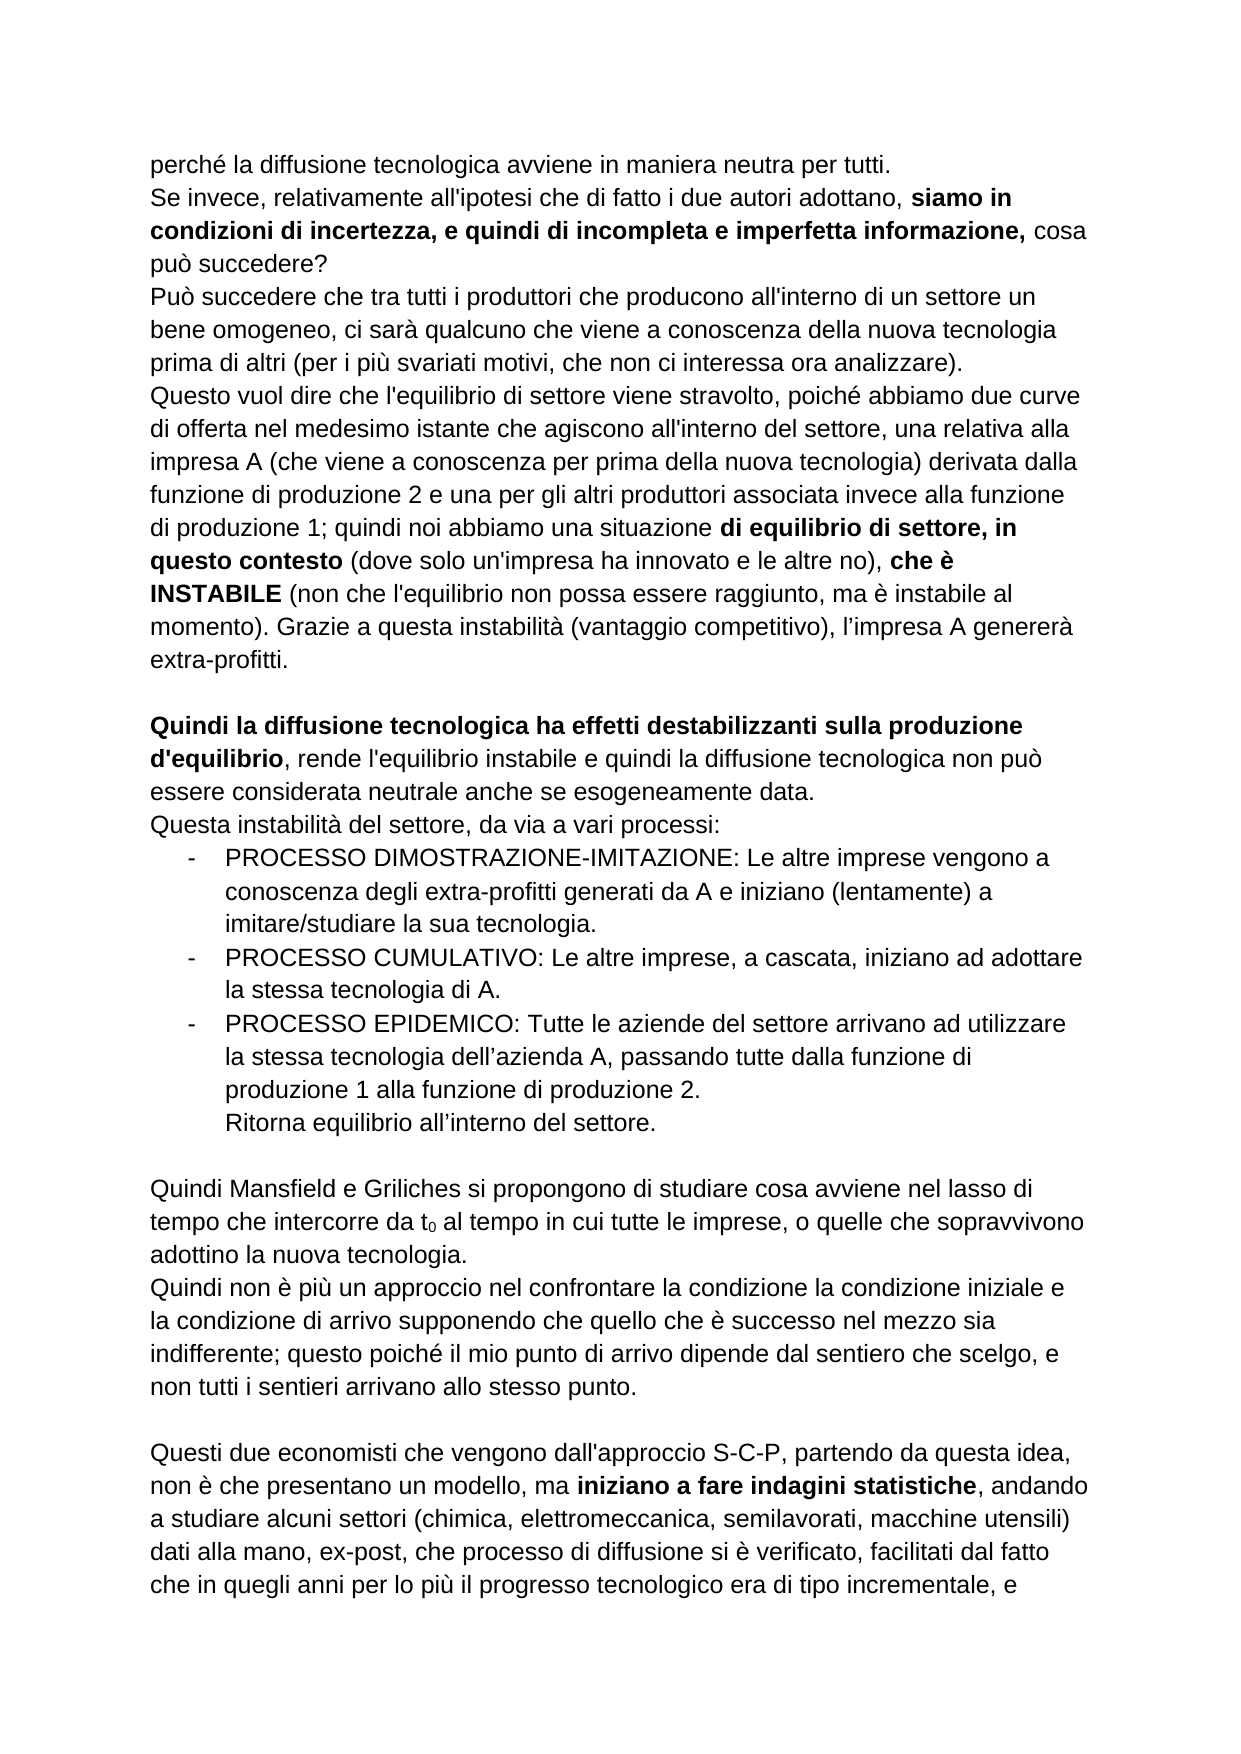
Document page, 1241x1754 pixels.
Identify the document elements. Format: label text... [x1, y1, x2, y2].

text Questo vuol dire che l'equilibrio di settore viene stravolto, poiché abbiamo due curve di offerta nel medesimo istante che agiscono all'interno del settore, una relativa alla impresa A (che viene a conoscenza per prima della nuova tecnologia) derivata dalla funzione di produzione 2 e una per gli altri produttori associata invece alla funzione di produzione 1; quindi noi abbiamo una situazione di equilibrio di settore, in questo contesto (dove solo un'impresa ha innovato e le altre no), che è INSTABILE (non che l'equilibrio non possa essere raggiunto, ma è instabile al momento). Grazie a questa instabilità (vantaggio competitivo), l’impresa A genererà extra-profitti. [150, 381, 1090, 674]
list PROCESSO CUMULATIVO: Le altre imprese, a cascata, iniziano ad adottare la stessa tecnologia di A. [187, 942, 1090, 1004]
text Questa instabilità del settore, da via a vari processi: [150, 810, 1090, 839]
text Quindi la diffusione tecnologica ha effetti destabilizzanti sulla produzione d'equilibrio, rende l'equilibrio instabile e quindi la diffusione tecnologica non può essere considerata neutrale anche se esogeneamente data. [150, 711, 1090, 806]
text Ritorna equilibrio all’interno del settore. [150, 1108, 1090, 1136]
list PROCESSO DIMOSTRAZIONE-IMITAZIONE: Le altre imprese vengono a conoscenza degli extra-profitti generati da A e iniziano (lentamente) a imitare/studiare la sua tecnologia. [187, 843, 1090, 938]
text Quindi non è più un approccio nel confrontare la condizione la condizione iniziale e la condizione di arrivo supponendo che quello che è successo nel mezzo sia indifferente; questo poiché il mio punto di arrivo dipende dal sentiero che scelgo, e non tutti i sentieri arrivano allo stesso punto. [150, 1273, 1090, 1401]
text Se invece, relativamente all'ipotesi che di fatto i due autori adottano, siamo in condizioni di incertezza, e quindi di incompleta e imperfetta informazione, cosa può succedere? [150, 183, 1090, 278]
list PROCESSO EPIDEMICO: Tutte le aziende del settore arrivano ad utilizzare la stessa tecnologia dell’azienda A, passando tutte dalla funzione di produzione 1 alla funzione di produzione 2. [187, 1008, 1090, 1103]
text Quindi Mansfield e Griliches si propongono di studiare cosa avviene nel lasso di tempo che intercorre da t0 al tempo in cui tutte le imprese, o quelle che sopravvivono adottino la nuova tecnologia. [150, 1174, 1090, 1268]
text Può succedere che tra tutti i produttori che producono all'interno di un settore un bene omogeneo, ci sarà qualcuno che viene a conoscenza della nuova tecnologia prima di altri (per i più svariati motivi, che non ci interessa ora analizzare). [150, 282, 1090, 377]
text Questi due economisti che vengono dall'approccio S-C-P, partendo da questa idea, non è che presentano un modello, ma iniziano a fare indagini statistiche, andando a studiare alcuni settori (chimica, elettromeccanica, semilavorati, macchine utensili) dati alla mano, ex-post, che processo di diffusione si è verificato, facilitati dal fatto che in quegli anni per lo più il progresso tecnologico era di tipo incrementale, e [150, 1438, 1090, 1599]
text perché la diffusione tecnologica avviene in maniera neutra per tutti. [150, 150, 1090, 179]
